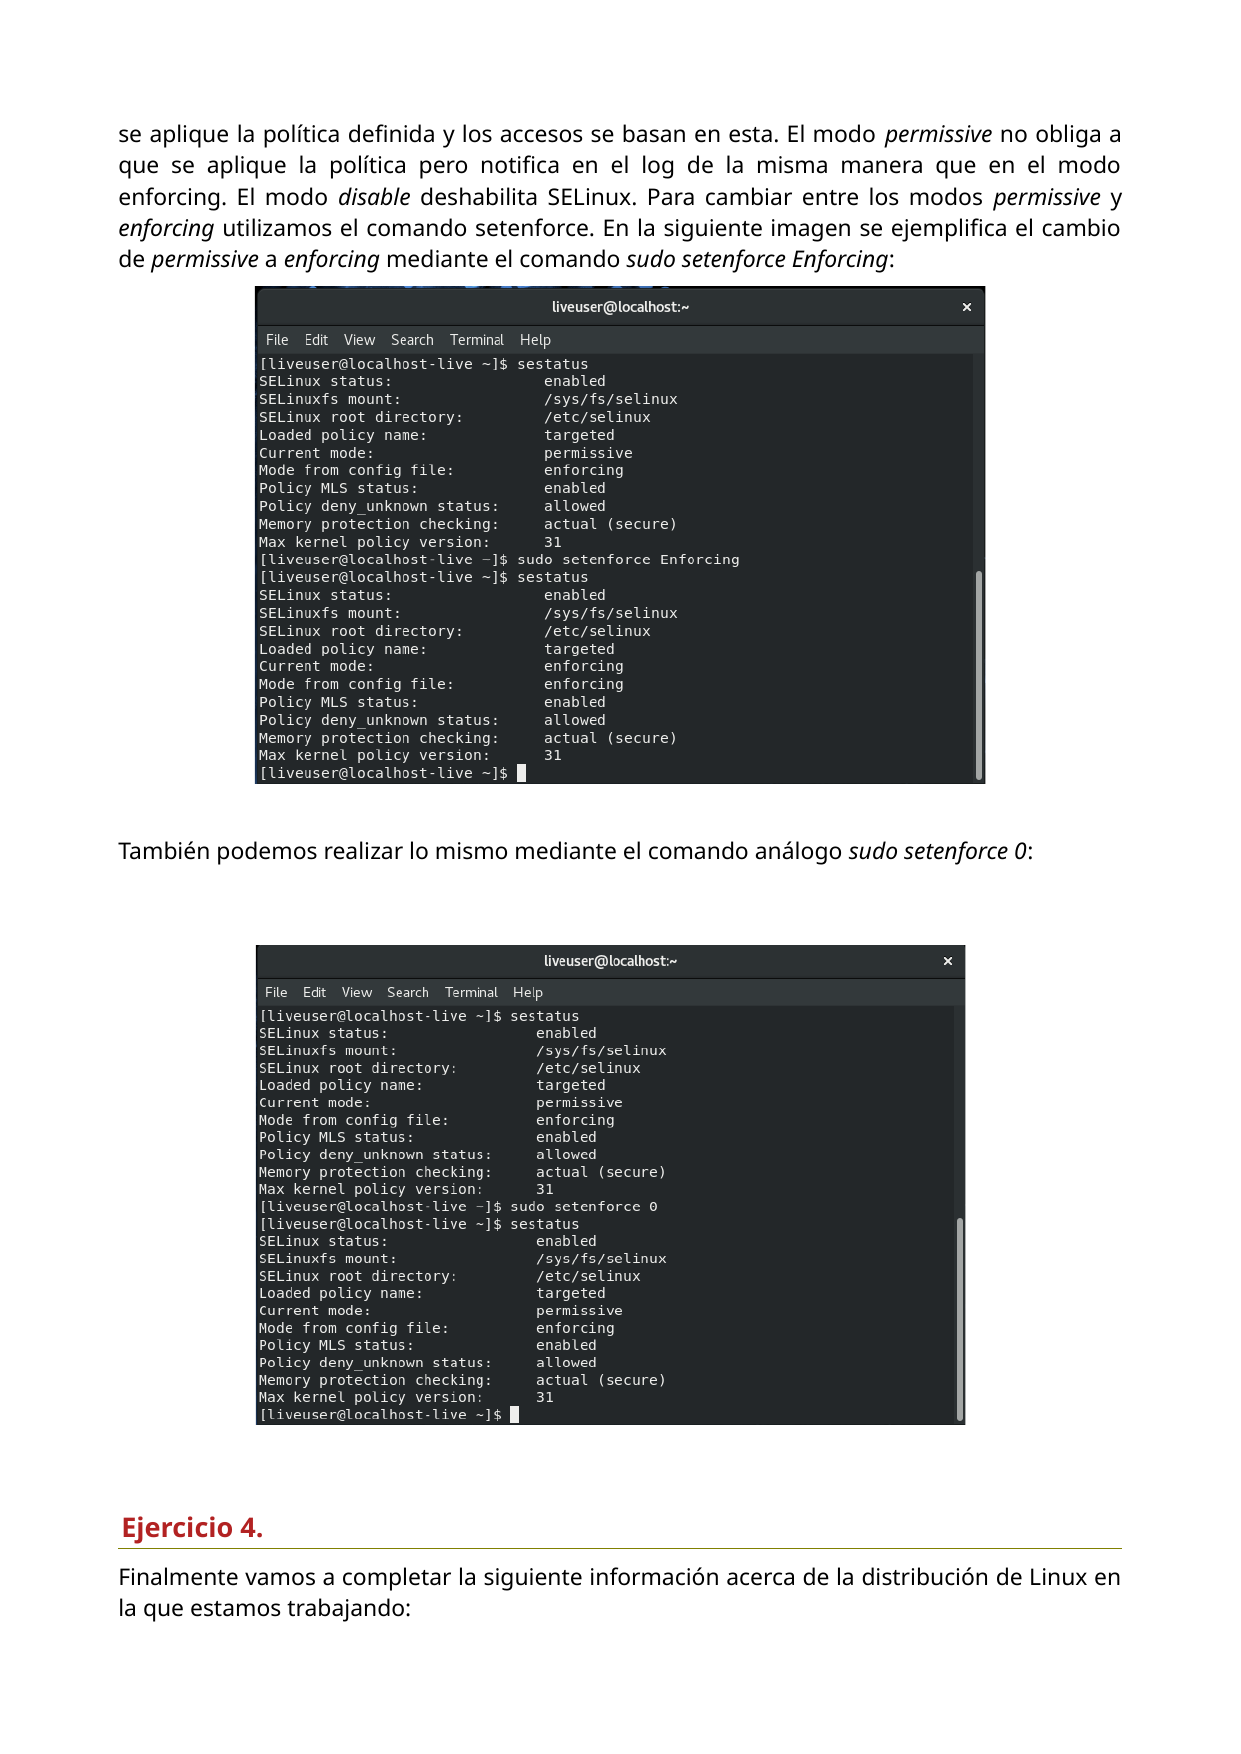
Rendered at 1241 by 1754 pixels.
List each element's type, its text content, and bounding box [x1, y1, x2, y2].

picture [255, 945, 966, 1425]
text Ejercicio 4. [118, 1506, 1122, 1548]
text se aplique la política definida y los accesos se basan en esta. El modo permissive no obliga a que se aplique la política pero notifica en el log de la misma manera que en el modo enforcing. El modo disable deshabilita SELinux. Para cambiar entre los modos permissive y enforcing utilizamos el comando setenforce. En la siguiente imagen se ejemplifica el cambio de permissive a enforcing mediante el comando sudo setenforce Enforcing: [118, 118, 1122, 274]
text También podemos realizar lo mismo mediante el comando análogo sudo setenforce 0: [118, 835, 1122, 866]
picture [254, 286, 986, 784]
text Finalmente vamos a completar la siguiente información acerca de la distribución de Linux en la que estamos trabajando: [118, 1561, 1122, 1623]
